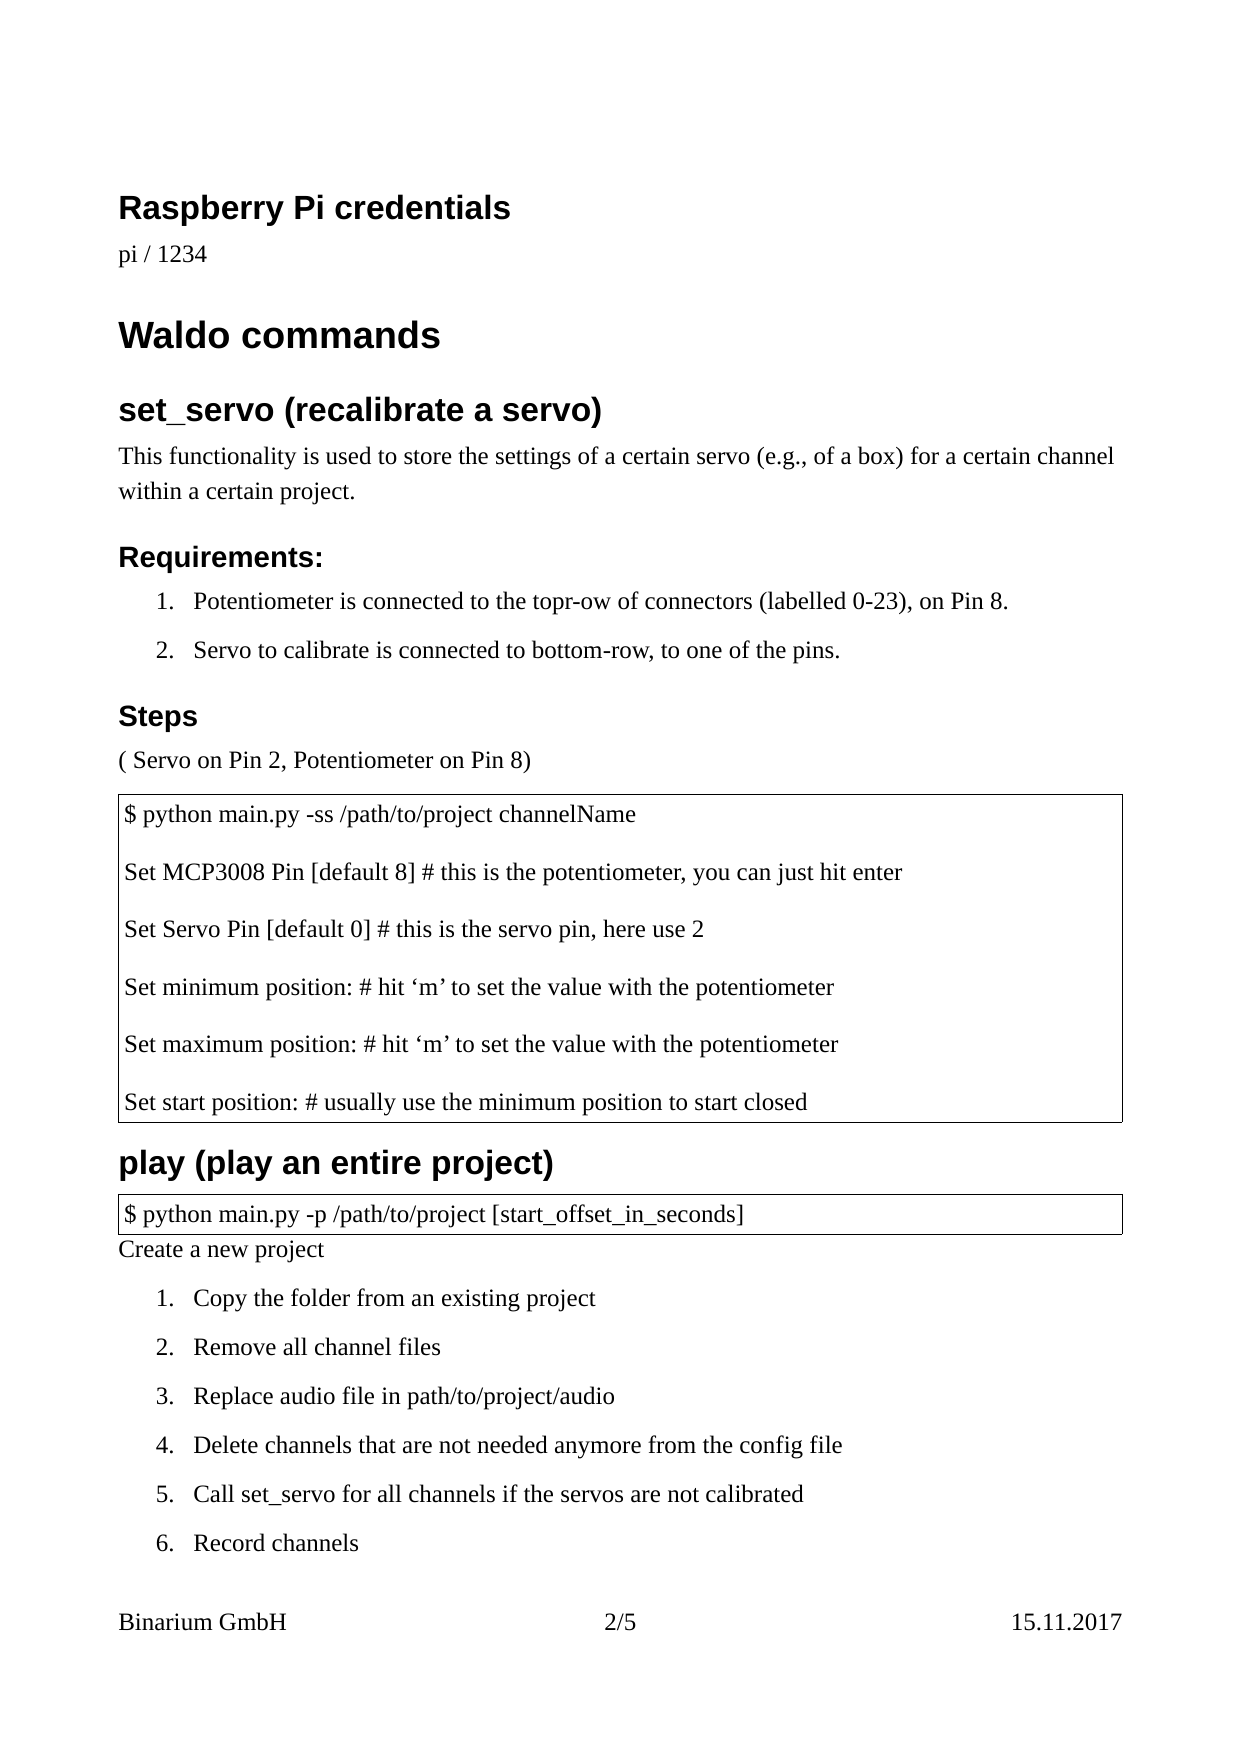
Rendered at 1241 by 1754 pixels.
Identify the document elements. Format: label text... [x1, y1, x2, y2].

text pi / 1234 [118, 239, 1122, 268]
list Record channels [156, 1528, 1122, 1557]
text Create a new project [118, 1235, 1122, 1263]
list Remove all channel files [156, 1332, 1122, 1361]
subtitle Waldo commands [118, 313, 1122, 357]
text This functionality is used to store the settings of a certain servo (e.g., of a box) for a certain channel within a certain project. [118, 441, 1122, 504]
list Replace audio file in path/to/project/audio [156, 1381, 1122, 1410]
list Call set_servo for all channels if the servos are not calibrated [156, 1479, 1122, 1508]
list Delete channels that are not needed anymore from the config file [156, 1430, 1122, 1459]
list Potentiometer is connected to the topr-ow of connectors (labelled 0-23), on Pin 8. [156, 586, 1122, 614]
table_header $ python main.py -p /path/to/project [start_offset_in_seconds] [119, 1195, 1122, 1234]
subtitle set_servo (recalibrate a servo) [118, 390, 1122, 429]
subtitle Requirements: [118, 539, 1122, 573]
subtitle play (play an entire project) [118, 1142, 1122, 1181]
list Copy the folder from an existing project [156, 1283, 1122, 1312]
table_header $ python main.py -ss /path/to/project channelName Set MCP3008 Pin [default 8] # this is the potentiometer, you can just hit enter Set Servo Pin [default 0] # this is the servo pin, here use 2 Set minimum position: # hit ‘m’ to set the value with the potentiometer Set maximum position: # hit ‘m’ to set the value with the potentiometer Set start position: # usually use the minimum position to start closed [119, 795, 1122, 1122]
subtitle Raspberry Pi credentials [118, 188, 1122, 227]
list Servo to calibrate is connected to bottom-row, to one of the pins. [156, 635, 1122, 663]
text ( Servo on Pin 2, Potentiometer on Pin 8) [118, 745, 1122, 773]
subtitle Steps [118, 698, 1122, 732]
